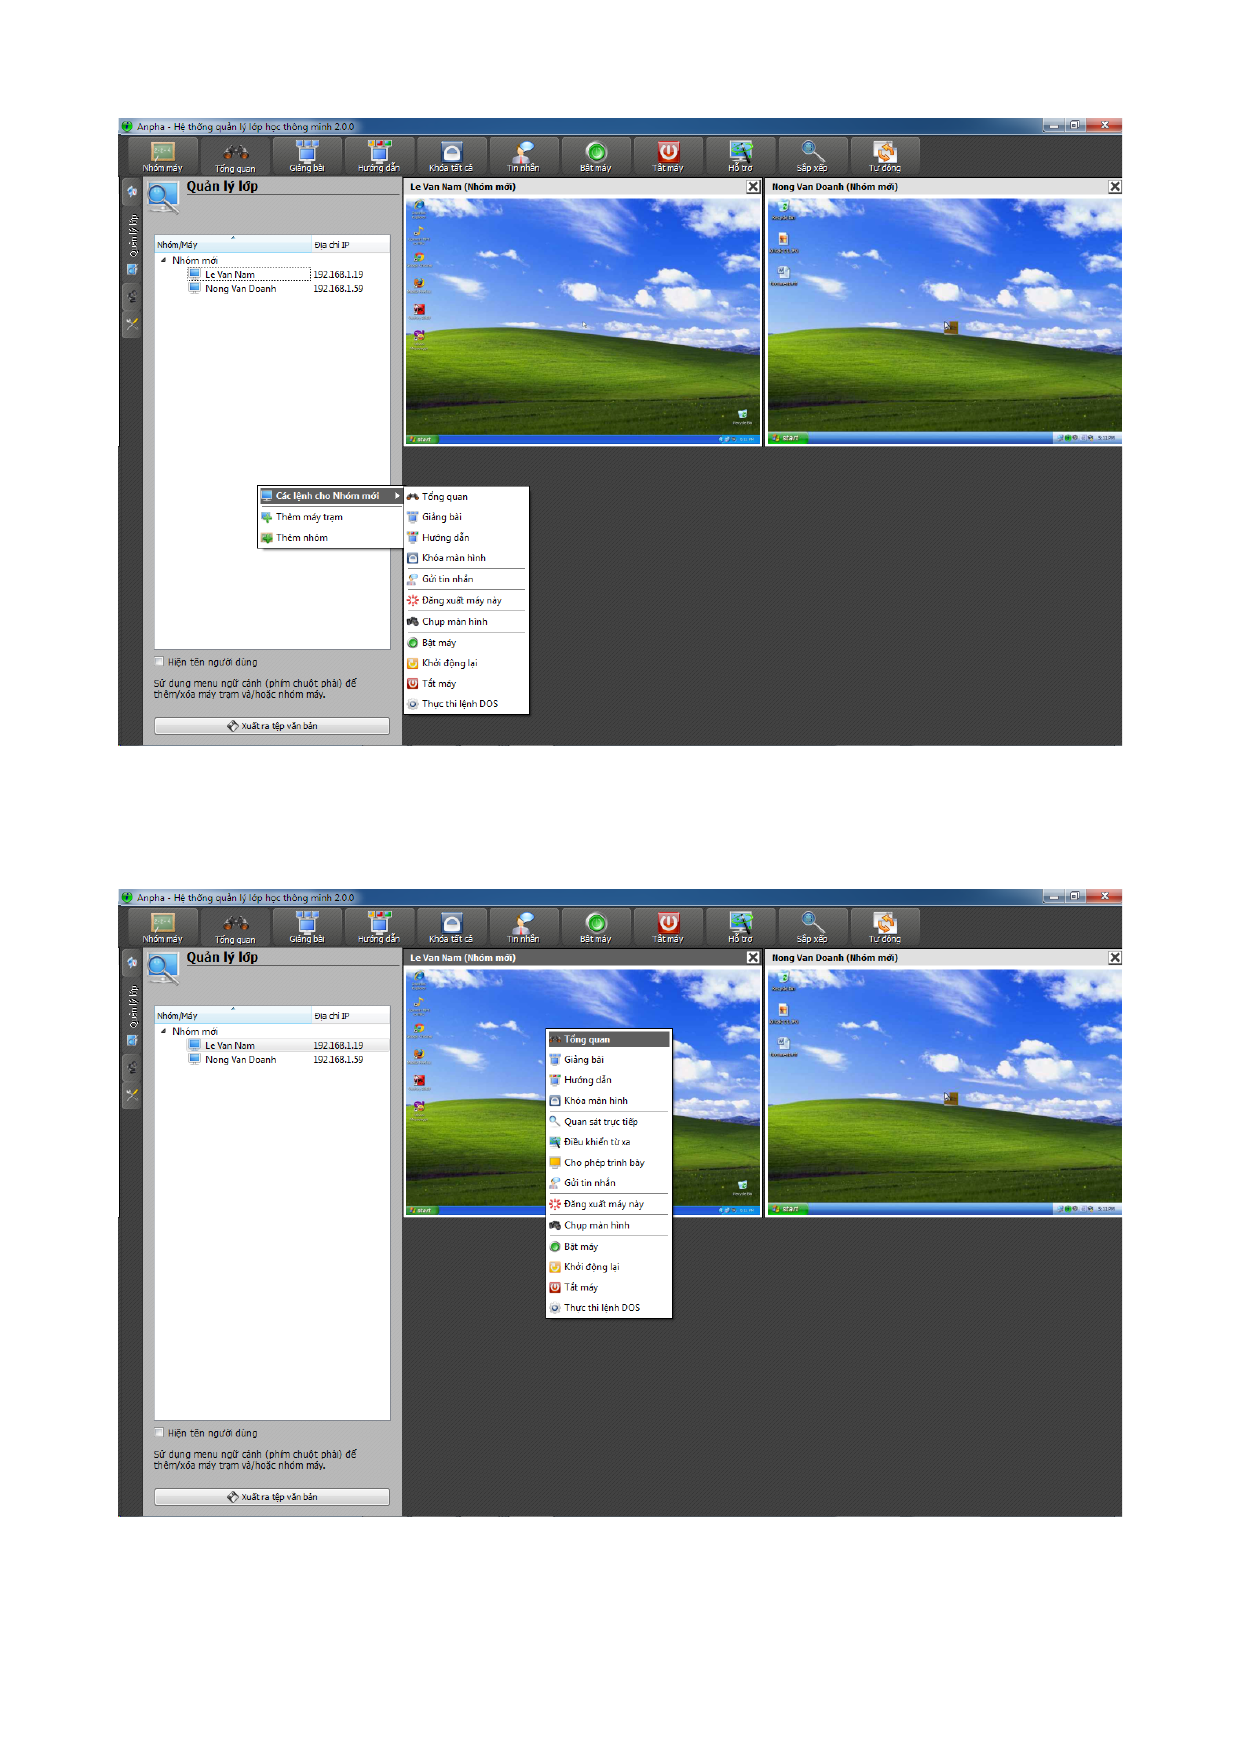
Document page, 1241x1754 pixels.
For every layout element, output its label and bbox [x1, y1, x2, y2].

picture [118, 889, 1123, 1517]
picture [118, 118, 1123, 746]
